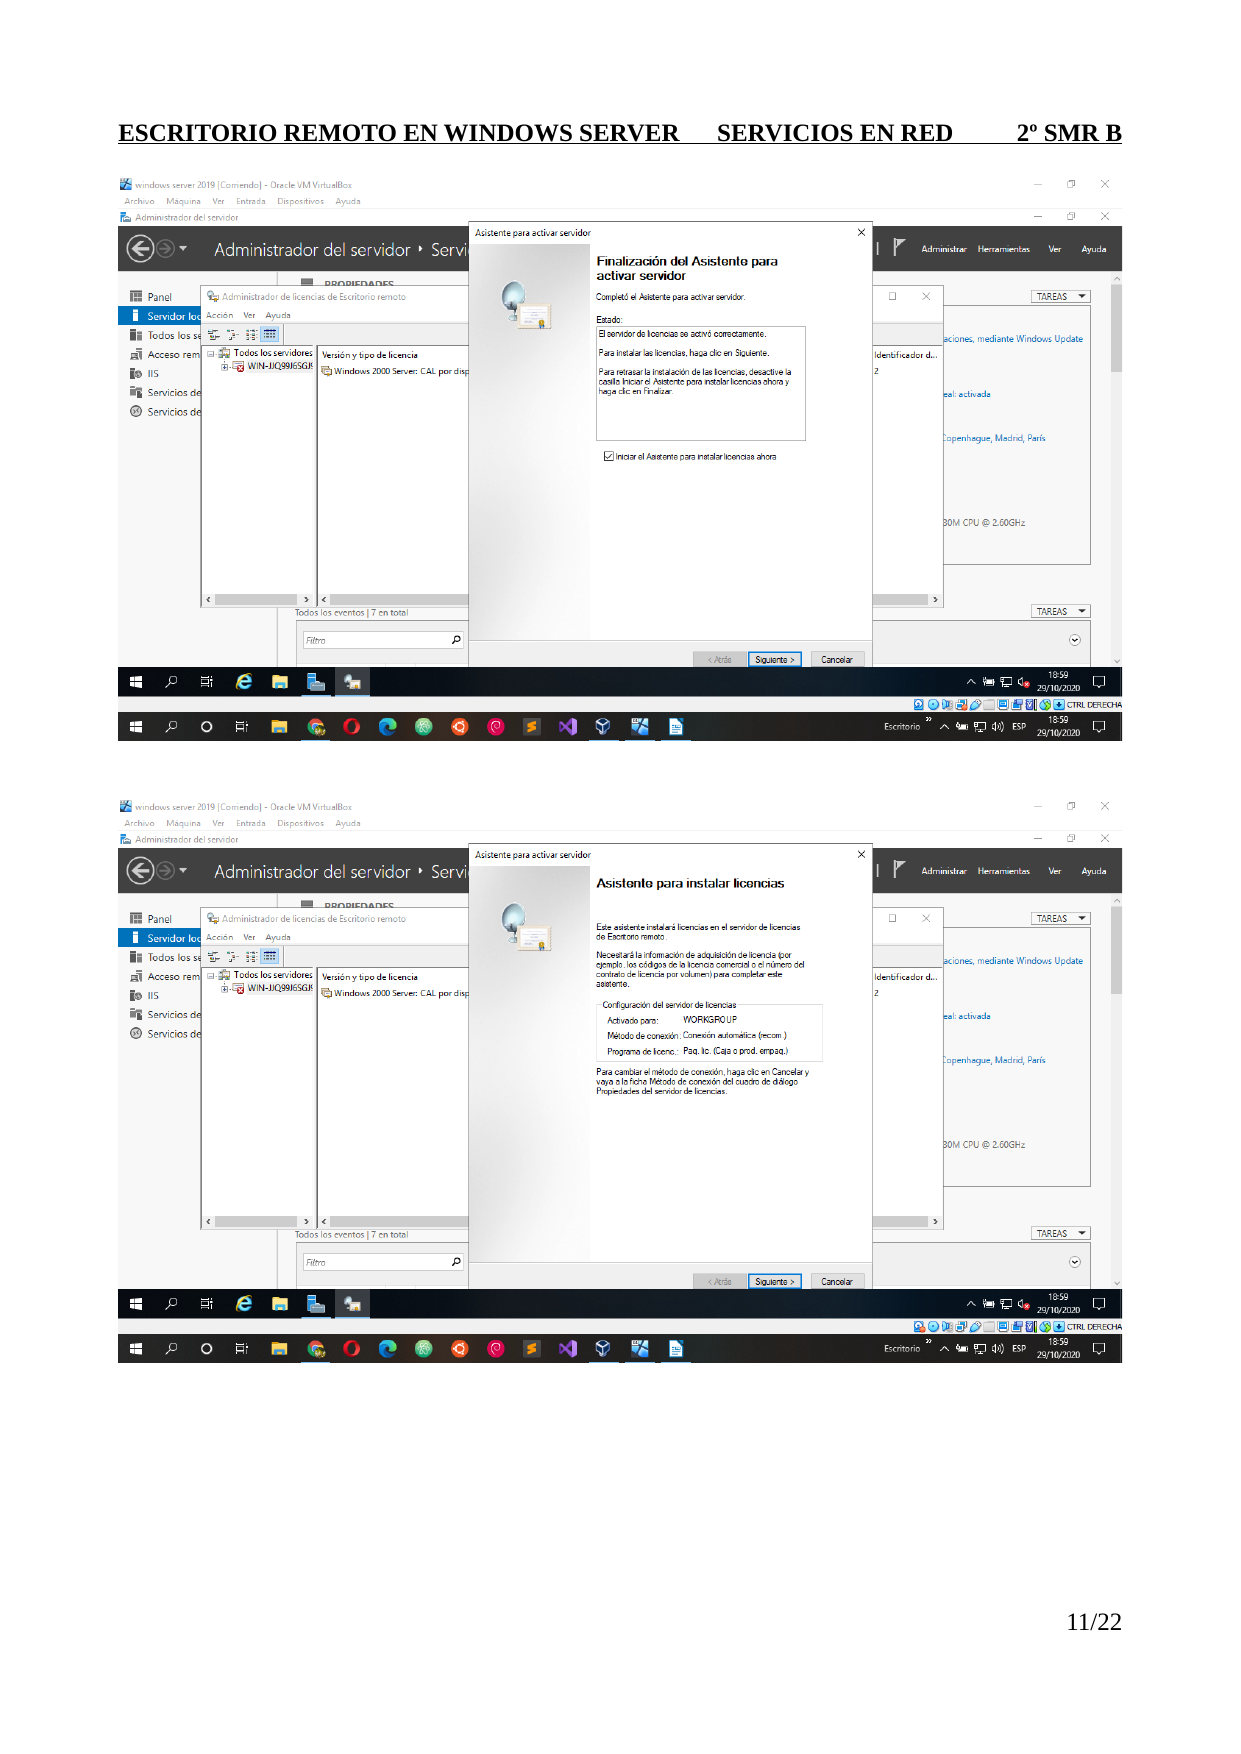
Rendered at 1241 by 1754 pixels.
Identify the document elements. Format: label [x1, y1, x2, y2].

picture [118, 798, 1123, 1363]
picture [118, 176, 1123, 741]
